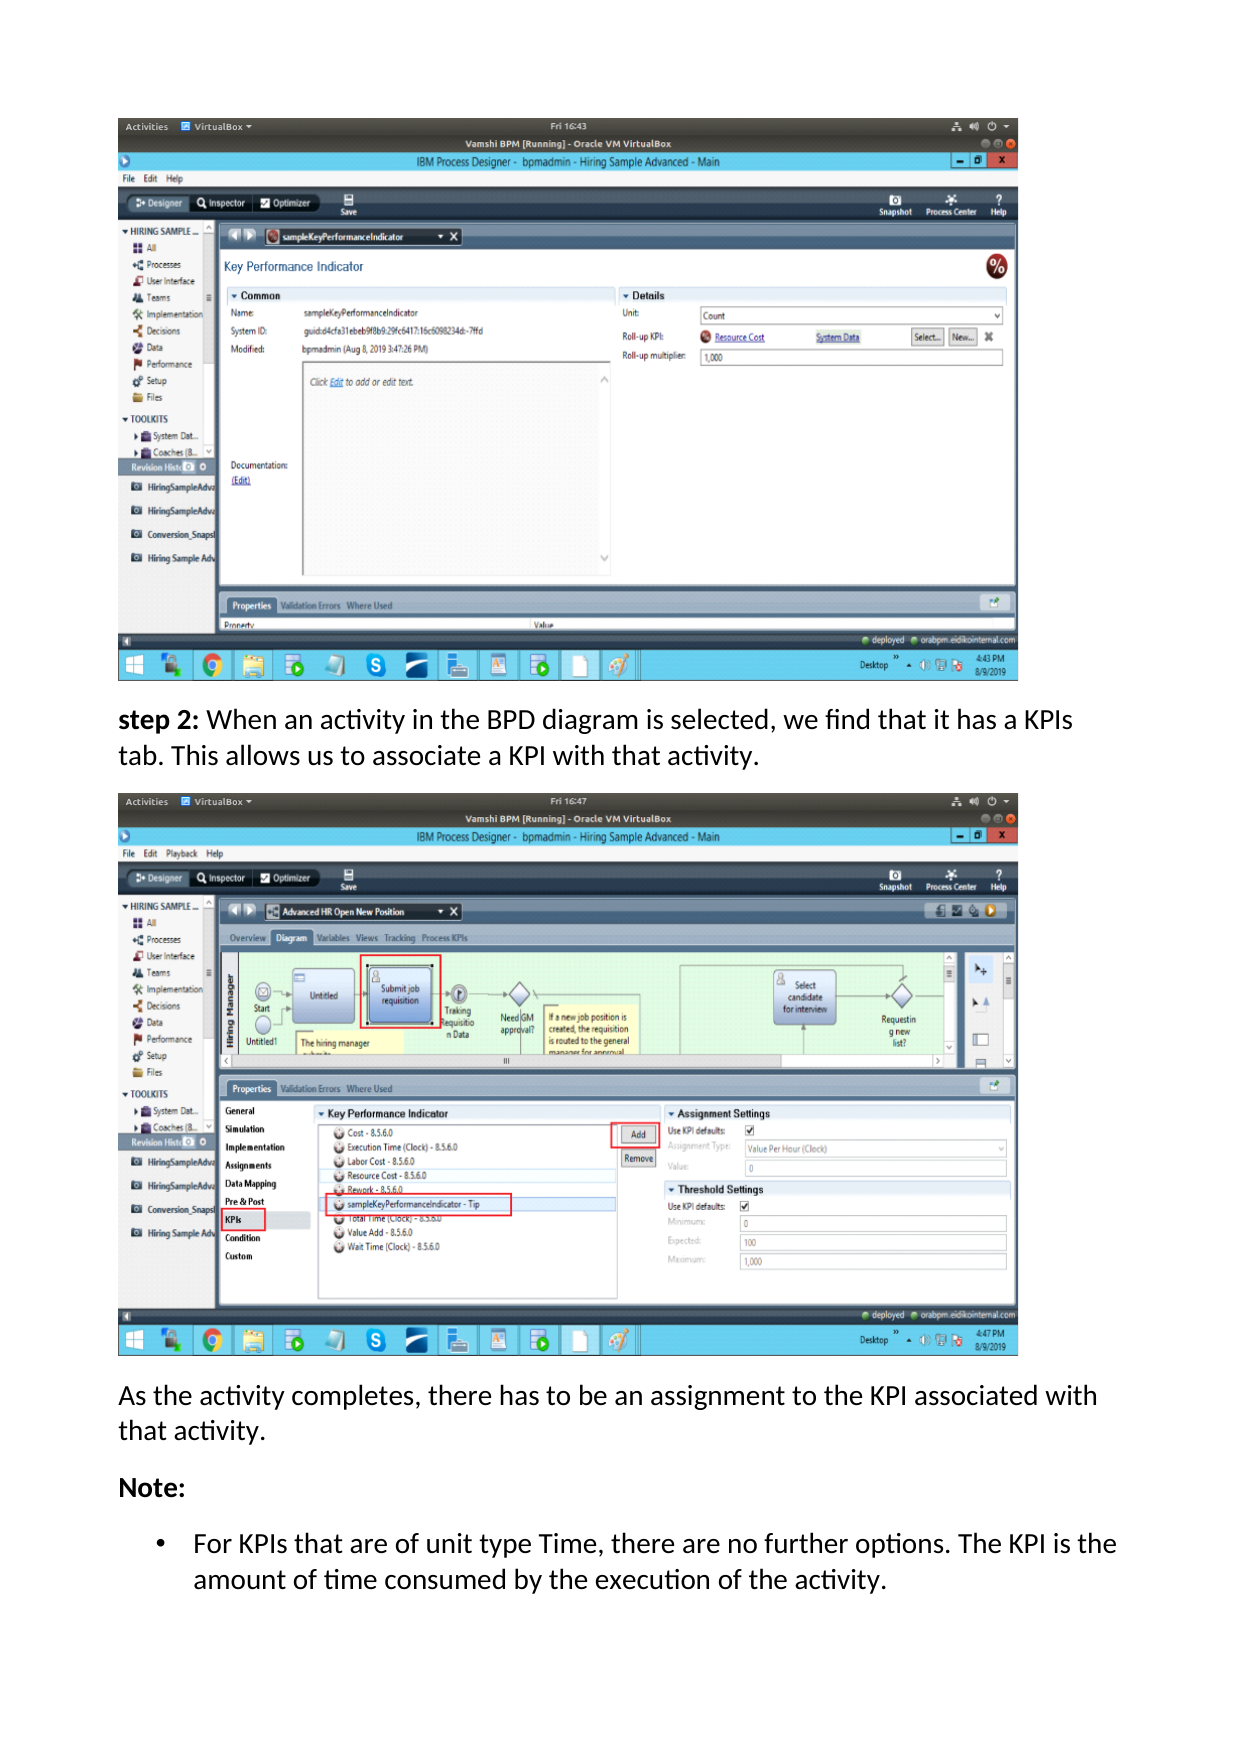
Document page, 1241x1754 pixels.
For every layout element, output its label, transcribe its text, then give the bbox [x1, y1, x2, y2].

text As the activity completes, there has to be an assignment to the KPI associated with that activity. [118, 1377, 1122, 1448]
text step 2: When an activity in the BPD diagram is selected, we find that it has a KPIs tab. This allows us to associate a KPI with that activity. [118, 701, 1122, 773]
list For KPIs that are of unit type Time, there are no further options. The KPI is the amount of time consumed by the execution of the activity. [156, 1525, 1122, 1597]
text Note: [118, 1469, 1122, 1504]
